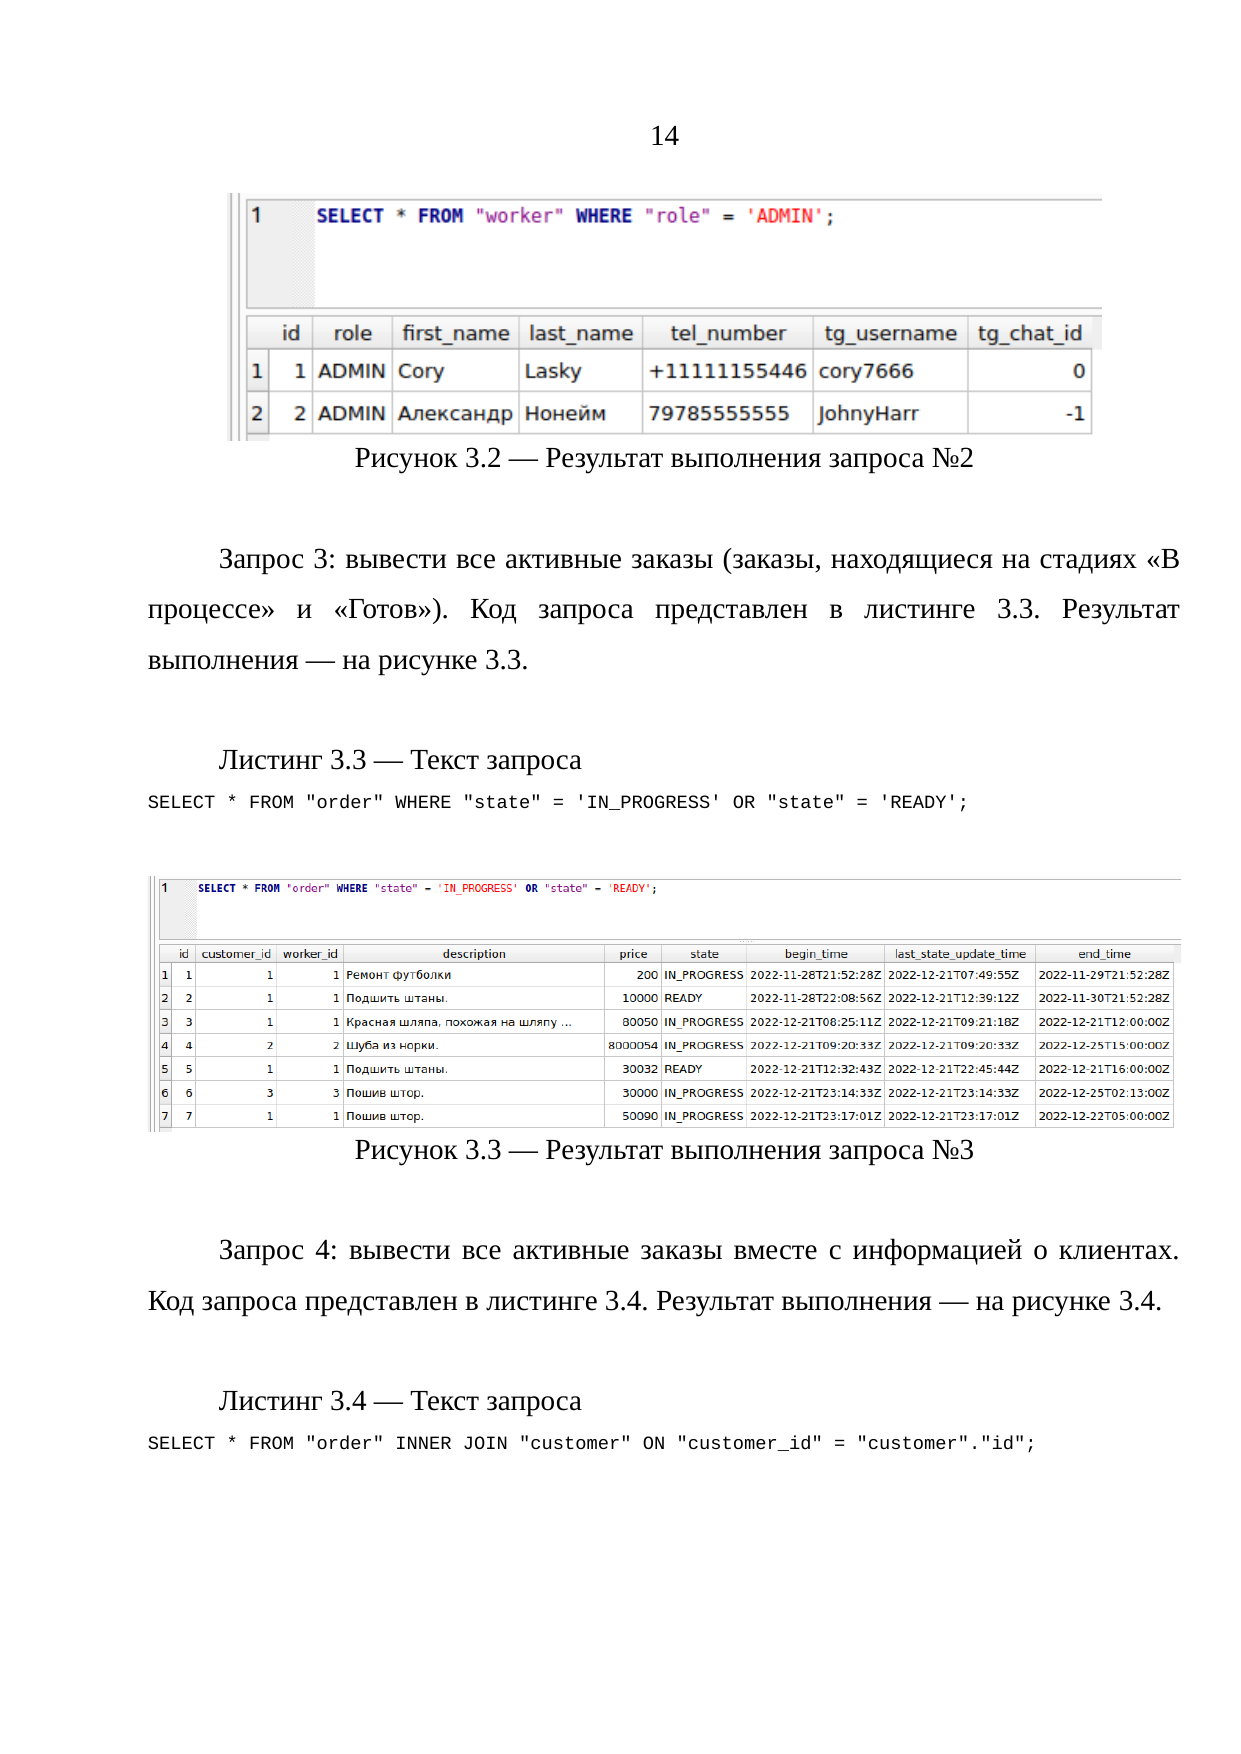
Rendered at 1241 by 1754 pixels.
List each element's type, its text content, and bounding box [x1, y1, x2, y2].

text Рисунок 3.3 — Результат выполнения запроса №3 [148, 1132, 1181, 1165]
text Запрос 4: вывести все активные заказы вместе с информацией о клиентах. Код запроса представлен в листинге 3.4. Результат выполнения — на рисунке 3.4. [148, 1232, 1181, 1316]
text Листинг 3.4 — Текст запроса [148, 1383, 1181, 1417]
text SELECT * FROM "order" INNER JOIN "customer" ON "customer_id" = "customer"."id"; [148, 1434, 1181, 1455]
picture [226, 193, 1102, 441]
text SELECT * FROM "order" WHERE "state" = 'IN_PROGRESS' OR "state" = 'READY'; [148, 793, 1181, 814]
text Рисунок 3.2 — Результат выполнения запроса №2 [227, 441, 1102, 474]
text Листинг 3.3 — Текст запроса [148, 742, 1181, 776]
text Запрос 3: вывести все активные заказы (заказы, находящиеся на стадиях «В процессе» и «Готов»). Код запроса представлен в листинге 3.3. Результат выполнения — на рисунке 3.3. [148, 541, 1181, 675]
picture [147, 876, 1182, 1132]
